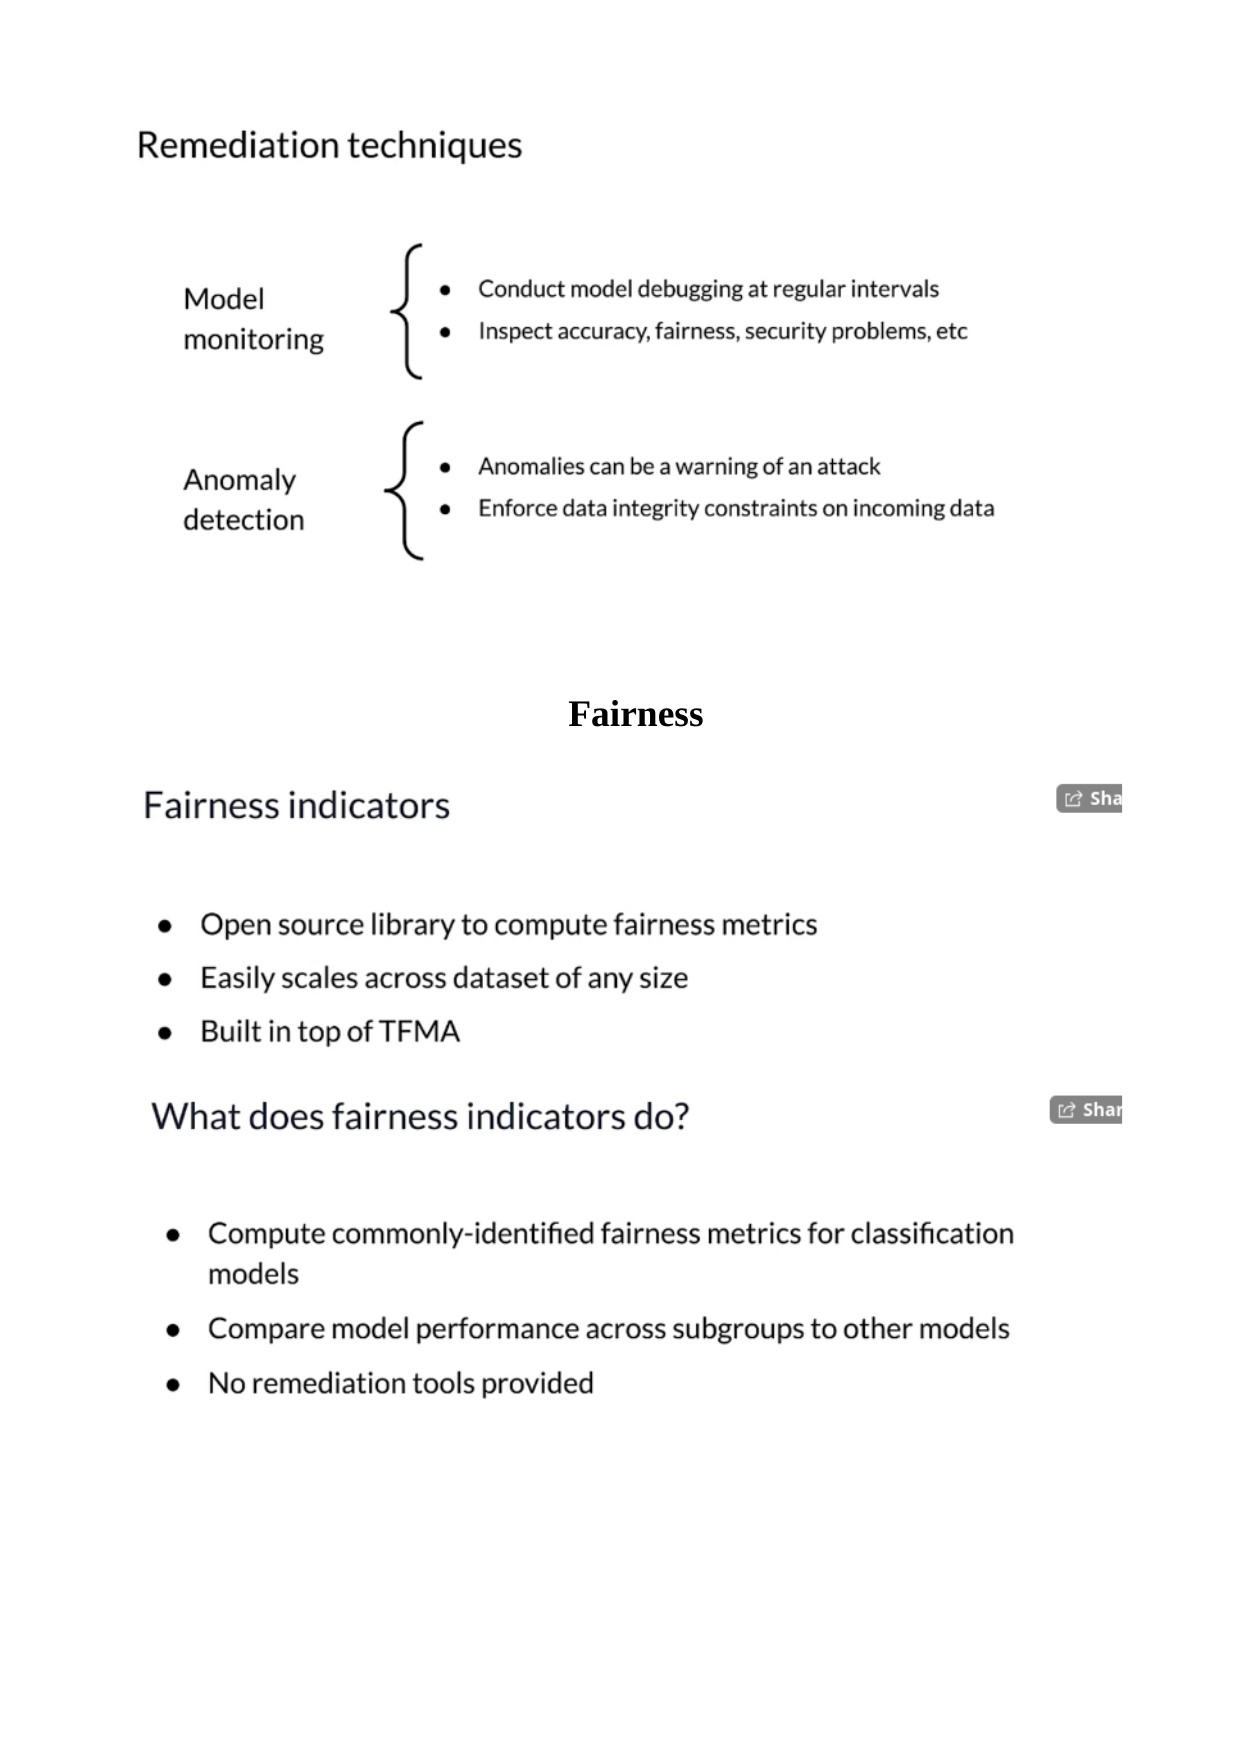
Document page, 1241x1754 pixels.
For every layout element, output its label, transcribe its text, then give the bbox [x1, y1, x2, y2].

subtitle Fairness [118, 692, 1122, 735]
picture [118, 118, 1123, 581]
picture [118, 1088, 1123, 1432]
picture [118, 776, 1123, 1060]
